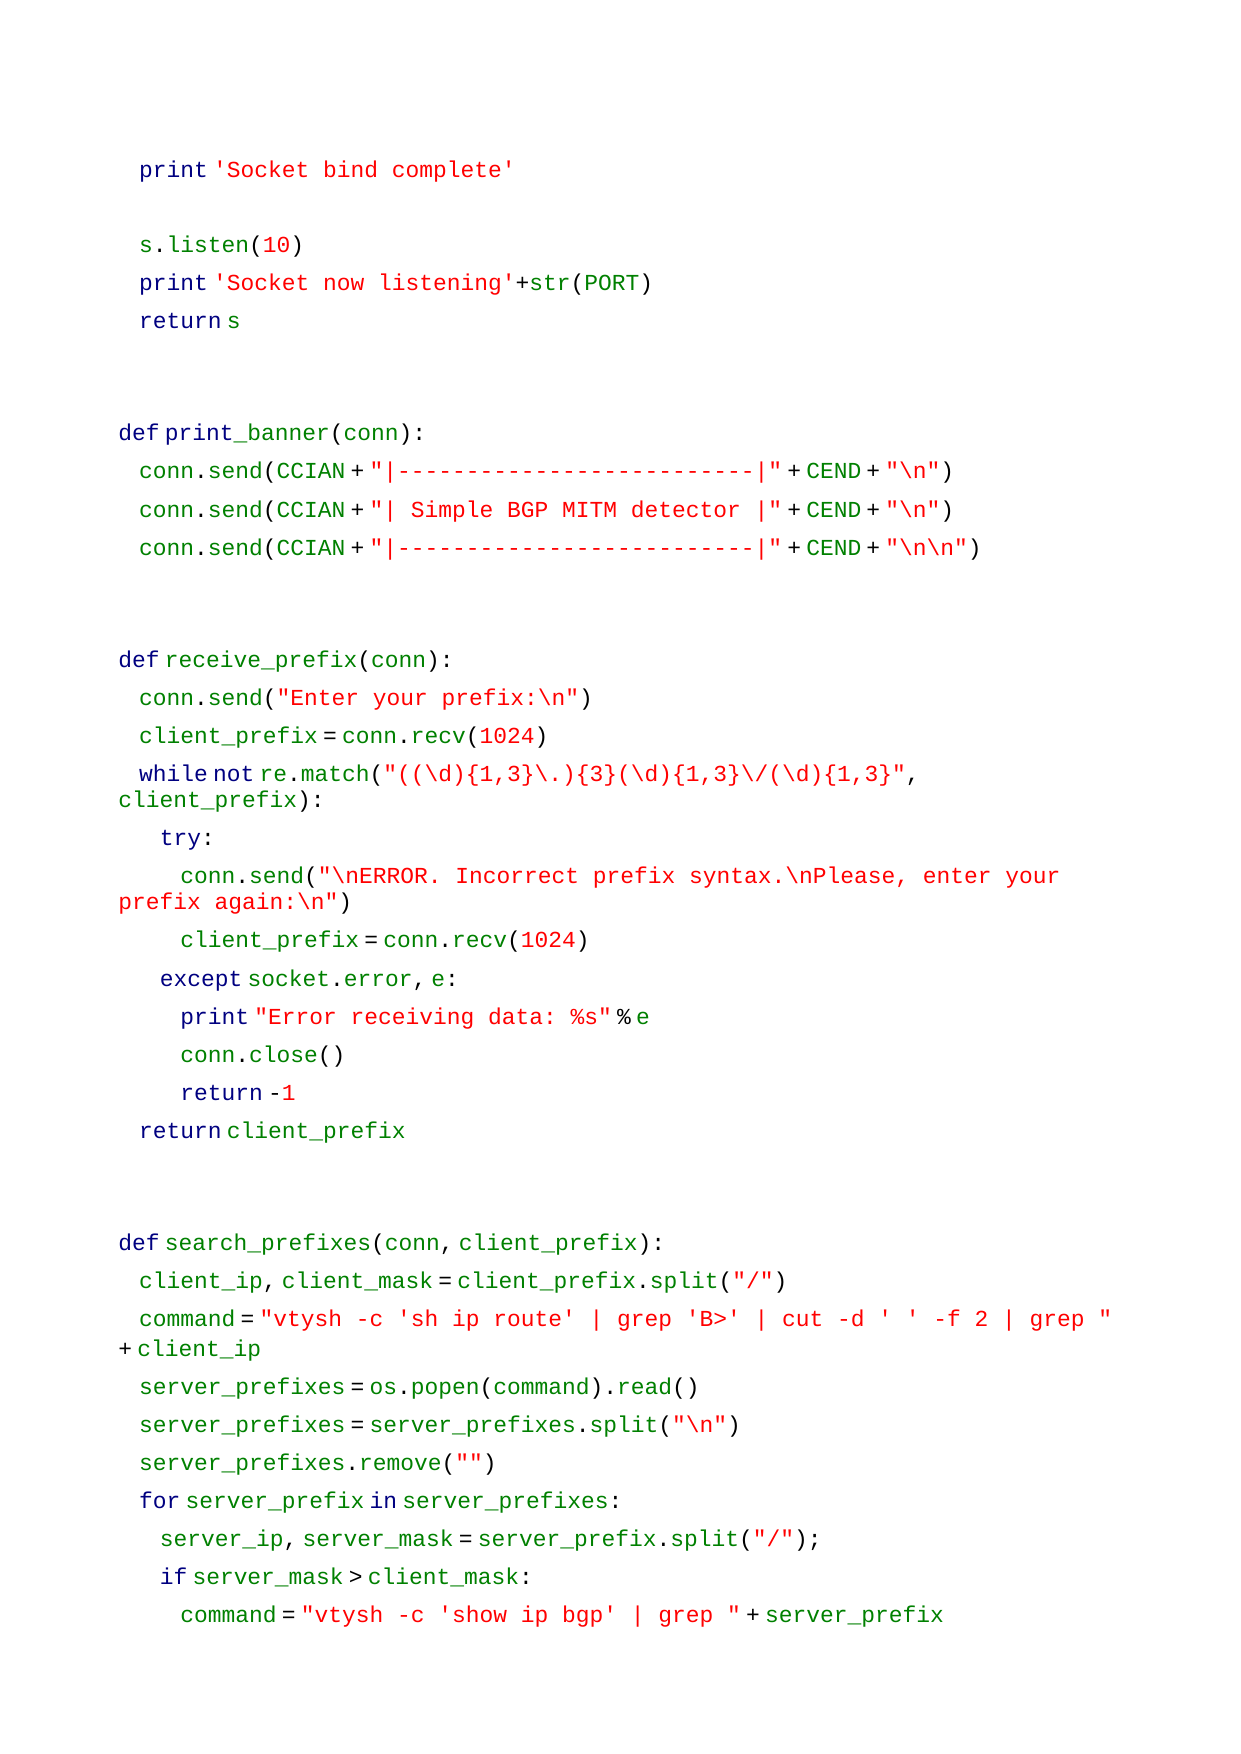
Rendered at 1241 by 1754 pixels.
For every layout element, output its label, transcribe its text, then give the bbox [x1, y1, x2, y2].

text server_prefixes.remove("") [118, 1448, 1122, 1477]
text conn.send(CCIAN + "| Simple BGP MITM detector |" + CEND + "\n") [118, 495, 1122, 524]
text if server_mask > client_mask: [118, 1562, 1122, 1592]
text conn.close() [118, 1040, 1122, 1069]
text conn.send("\nERROR. Incorrect prefix syntax.\nPlease, enter your prefix again:\n") [118, 862, 1122, 917]
text conn.send(CCIAN + "|--------------------------|" + CEND + "\n\n") [118, 533, 1122, 562]
text command = "vtysh -c 'sh ip route' | grep 'B>' | cut -d ' ' -f 2 | grep " + client_ip [118, 1304, 1122, 1363]
text print "Error receiving data: %s" % e [118, 1002, 1122, 1031]
text client_prefix = conn.recv(1024) [118, 926, 1122, 955]
text def search_prefixes(conn, client_prefix): [118, 1228, 1122, 1257]
text command = "vtysh -c 'show ip bgp' | grep " + server_prefix [118, 1601, 1122, 1630]
text for server_prefix in server_prefixes: [118, 1486, 1122, 1515]
text client_prefix = conn.recv(1024) [118, 721, 1122, 750]
text conn.send("Enter your prefix:\n") [118, 683, 1122, 712]
text return client_prefix [118, 1116, 1122, 1145]
text except socket.error, e: [118, 964, 1122, 993]
text return s [118, 306, 1122, 336]
text try: [118, 823, 1122, 853]
text server_prefixes = os.popen(command).read() [118, 1372, 1122, 1401]
text while not re.match("((\d){1,3}\.){3}(\d){1,3}\/(\d){1,3}", client_prefix): [118, 759, 1122, 814]
text return -1 [118, 1078, 1122, 1107]
text print 'Socket bind complete' [118, 155, 1122, 184]
text server_prefixes = server_prefixes.split("\n") [118, 1410, 1122, 1439]
text s.listen(10) [118, 230, 1122, 259]
text conn.send(CCIAN + "|--------------------------|" + CEND + "\n") [118, 457, 1122, 486]
text print 'Socket now listening'+str(PORT) [118, 268, 1122, 297]
text def print_banner(conn): [118, 418, 1122, 448]
text client_ip, client_mask = client_prefix.split("/") [118, 1266, 1122, 1296]
text server_ip, server_mask = server_prefix.split("/"); [118, 1524, 1122, 1553]
text def receive_prefix(conn): [118, 645, 1122, 674]
